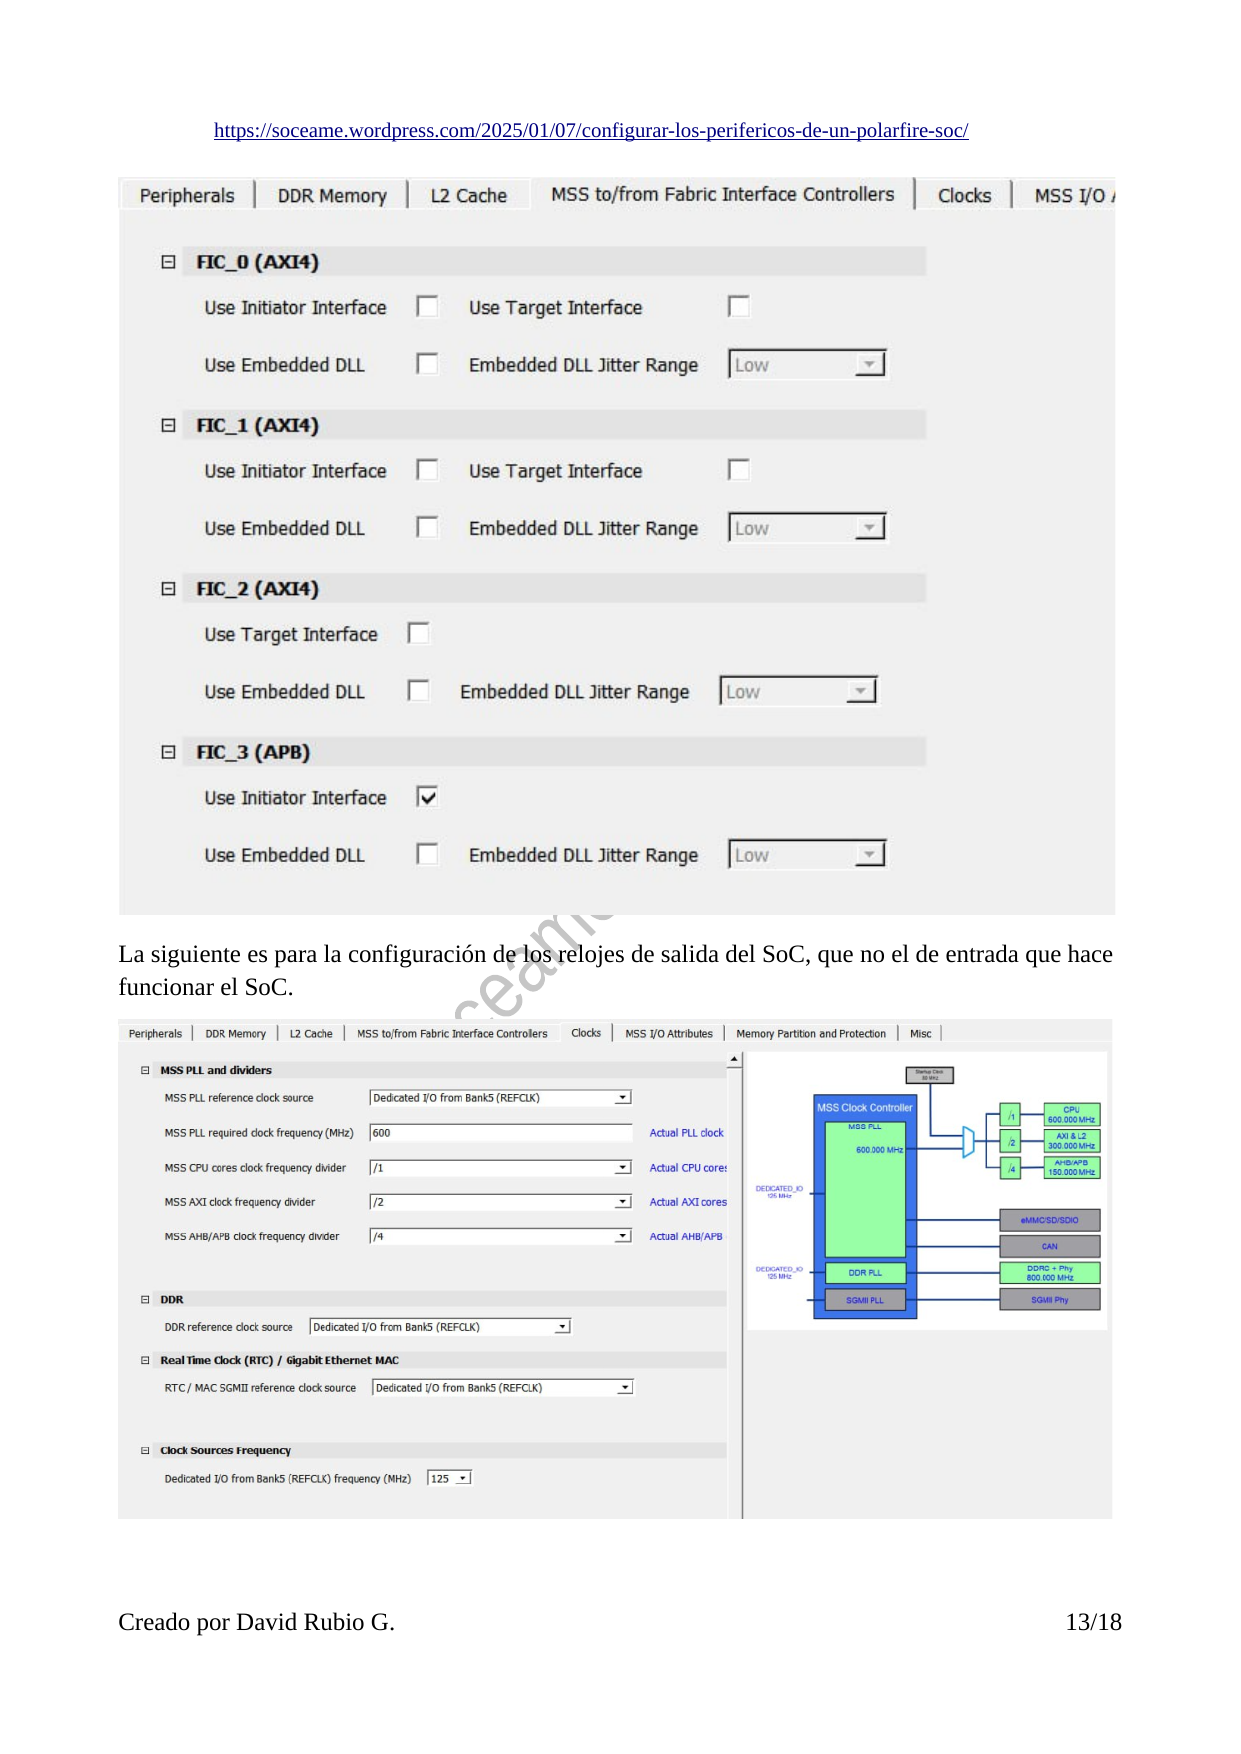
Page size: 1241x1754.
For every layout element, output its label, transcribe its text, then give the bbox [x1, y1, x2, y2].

text La siguiente es para la configuración de los relojes de salida del SoC, que no el de entrada que hace funcionar el SoC. [118, 939, 1122, 1001]
picture [118, 177, 1116, 915]
picture [118, 1019, 1113, 1519]
